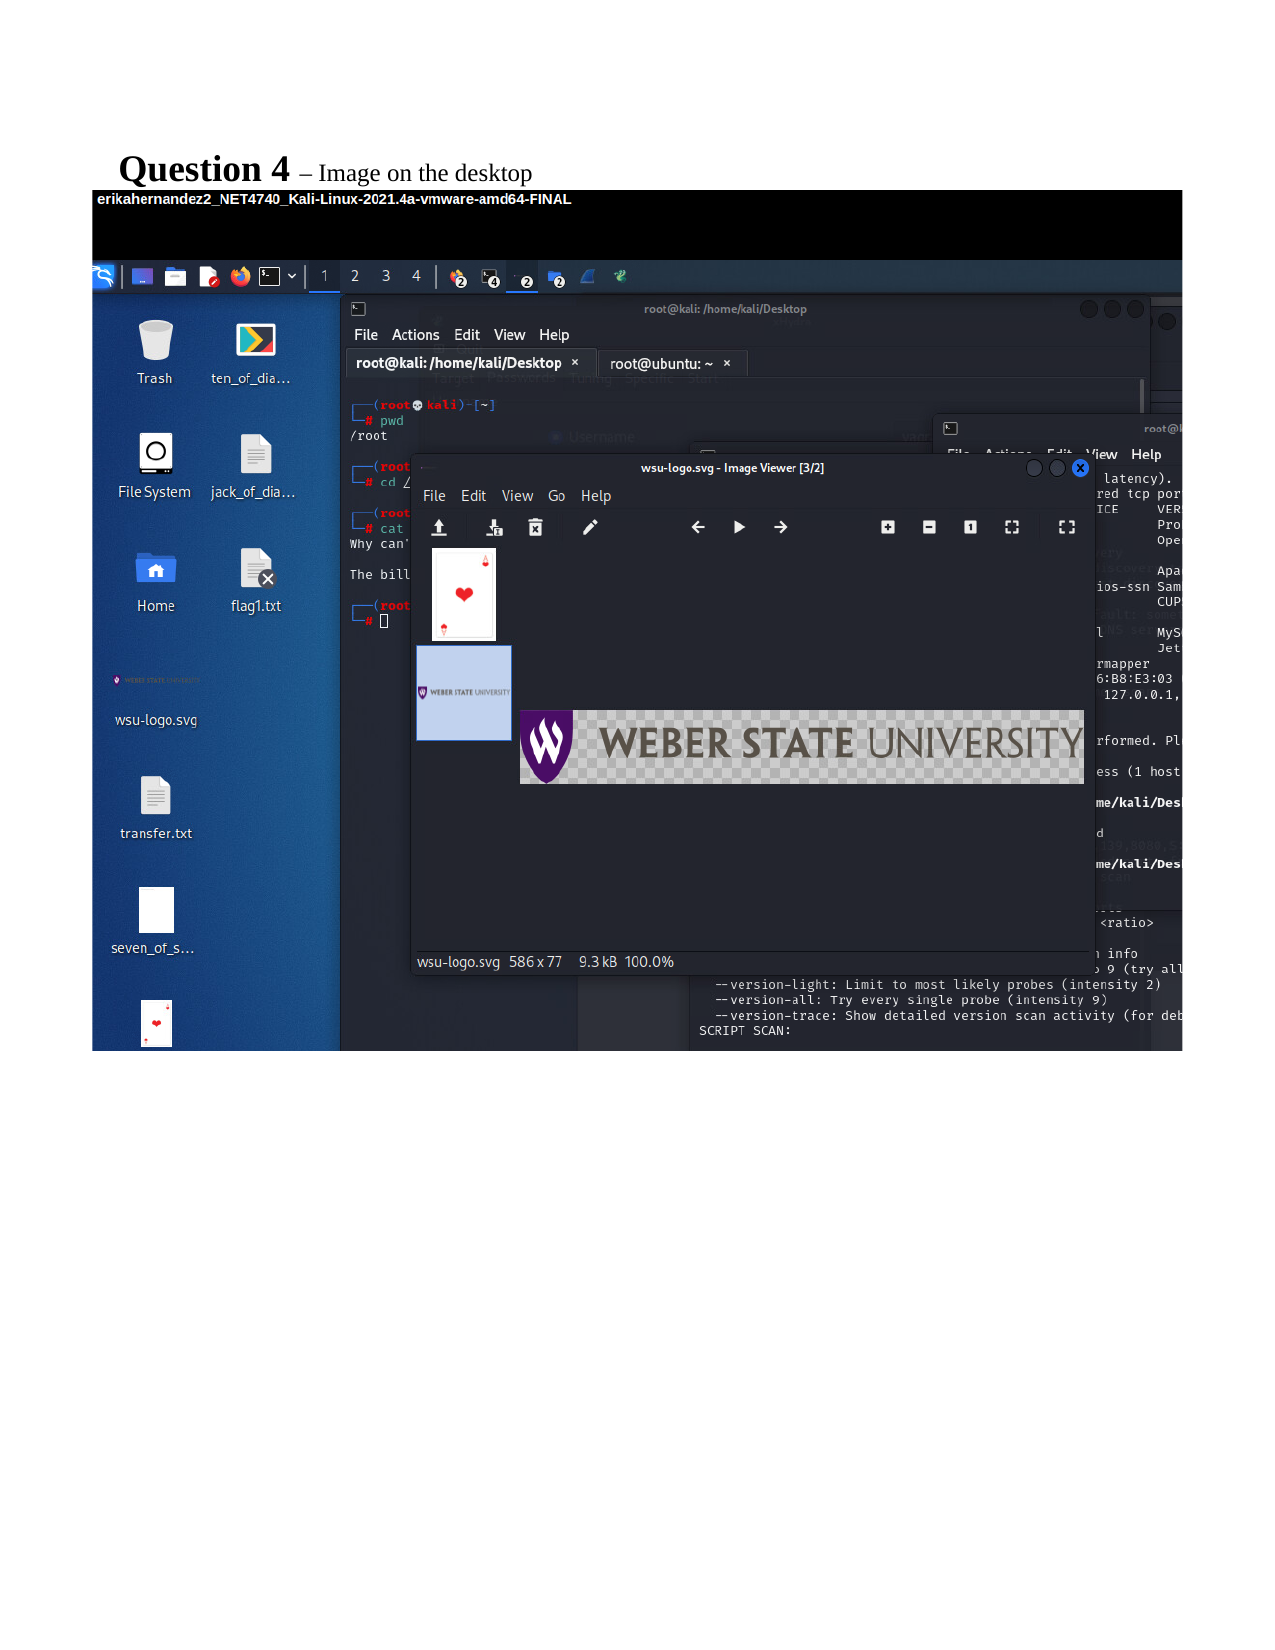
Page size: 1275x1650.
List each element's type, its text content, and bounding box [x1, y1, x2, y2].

text Question 4 – Image on the desktop [118, 147, 1157, 190]
picture [92, 190, 1183, 1051]
